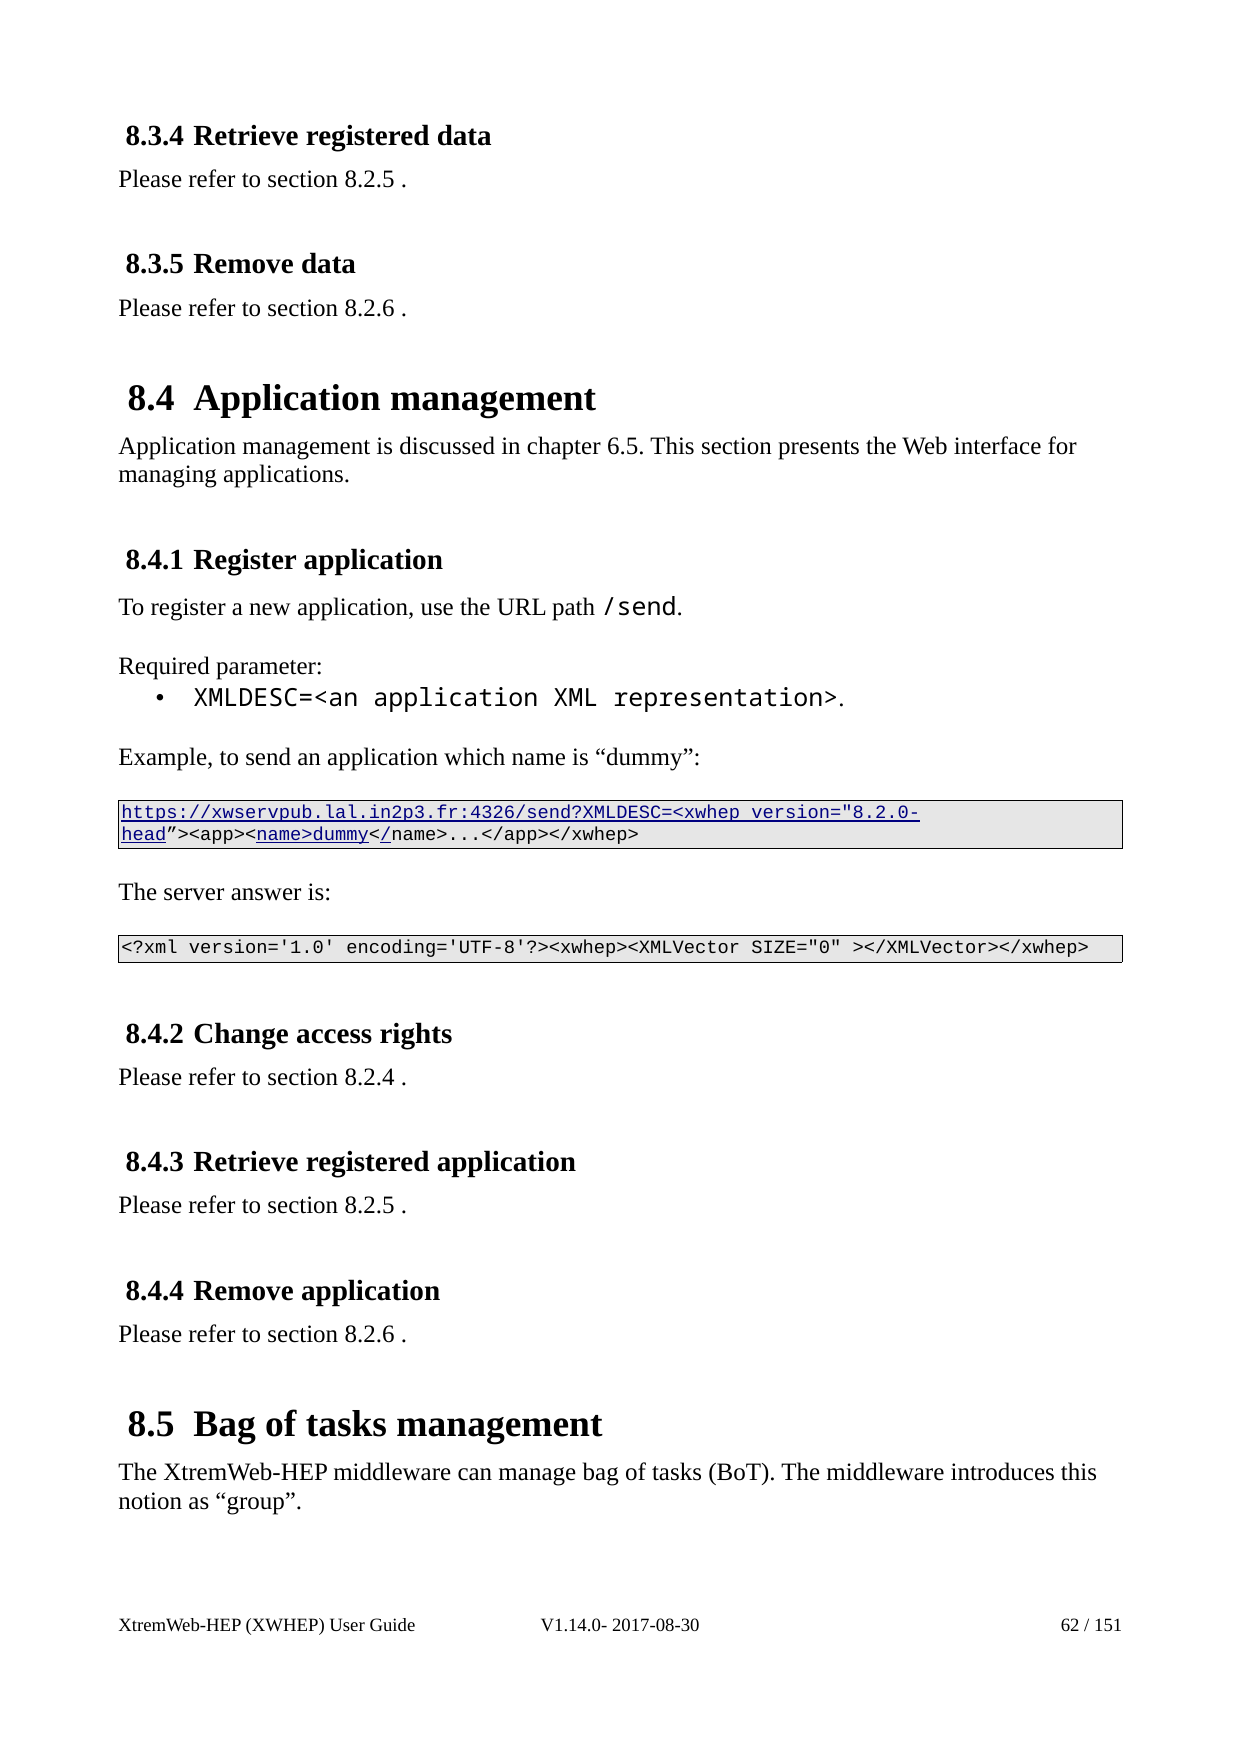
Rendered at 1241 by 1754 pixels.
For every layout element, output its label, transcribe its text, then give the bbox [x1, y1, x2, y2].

subtitle Change access rights [118, 1016, 1122, 1049]
text The server answer is: [118, 877, 1122, 906]
text Please refer to section8.2.6. [118, 1319, 1122, 1348]
text Please refer to section8.2.4. [118, 1062, 1122, 1091]
subtitle Retrieve registered data [118, 118, 1122, 152]
subtitle Bag of tasks management [118, 1401, 1122, 1444]
text Example, to send an application which name is “dummy”: [118, 742, 1122, 771]
text Please refer to section8.2.5. [118, 1190, 1122, 1219]
subtitle Remove data [118, 247, 1122, 280]
text <?xml version='1.0' encoding='UTF-8'?><xwhep><XMLVector SIZE="0" ></XMLVector></xwhep> [119, 936, 1122, 962]
text The XtremWeb-HEP middleware can manage bag of tasks (BoT). The middleware introduces this notion as “group”. [118, 1457, 1122, 1514]
text Please refer to section8.2.5. [118, 164, 1122, 193]
subtitle Application management [118, 375, 1122, 418]
subtitle Remove application [118, 1273, 1122, 1306]
text Please refer to section8.2.6. [118, 293, 1122, 321]
text Application management is discussed in chapter 6.5. This section presents the Web interface for managing applications. [118, 431, 1122, 488]
list XMLDESC=<an application XML representation>. [156, 680, 1122, 714]
subtitle Retrieve registered application [118, 1144, 1122, 1178]
text To register a new application, use the URL path /send. [118, 588, 1122, 622]
text Required parameter: [118, 651, 1122, 680]
text https://xwservpub.lal.in2p3.fr:4326/send?XMLDESC=<xwhep version="8.2.0-head”><app><name>dummy</name>...</app></xwhep> [119, 801, 1122, 848]
subtitle Register application [118, 542, 1122, 576]
